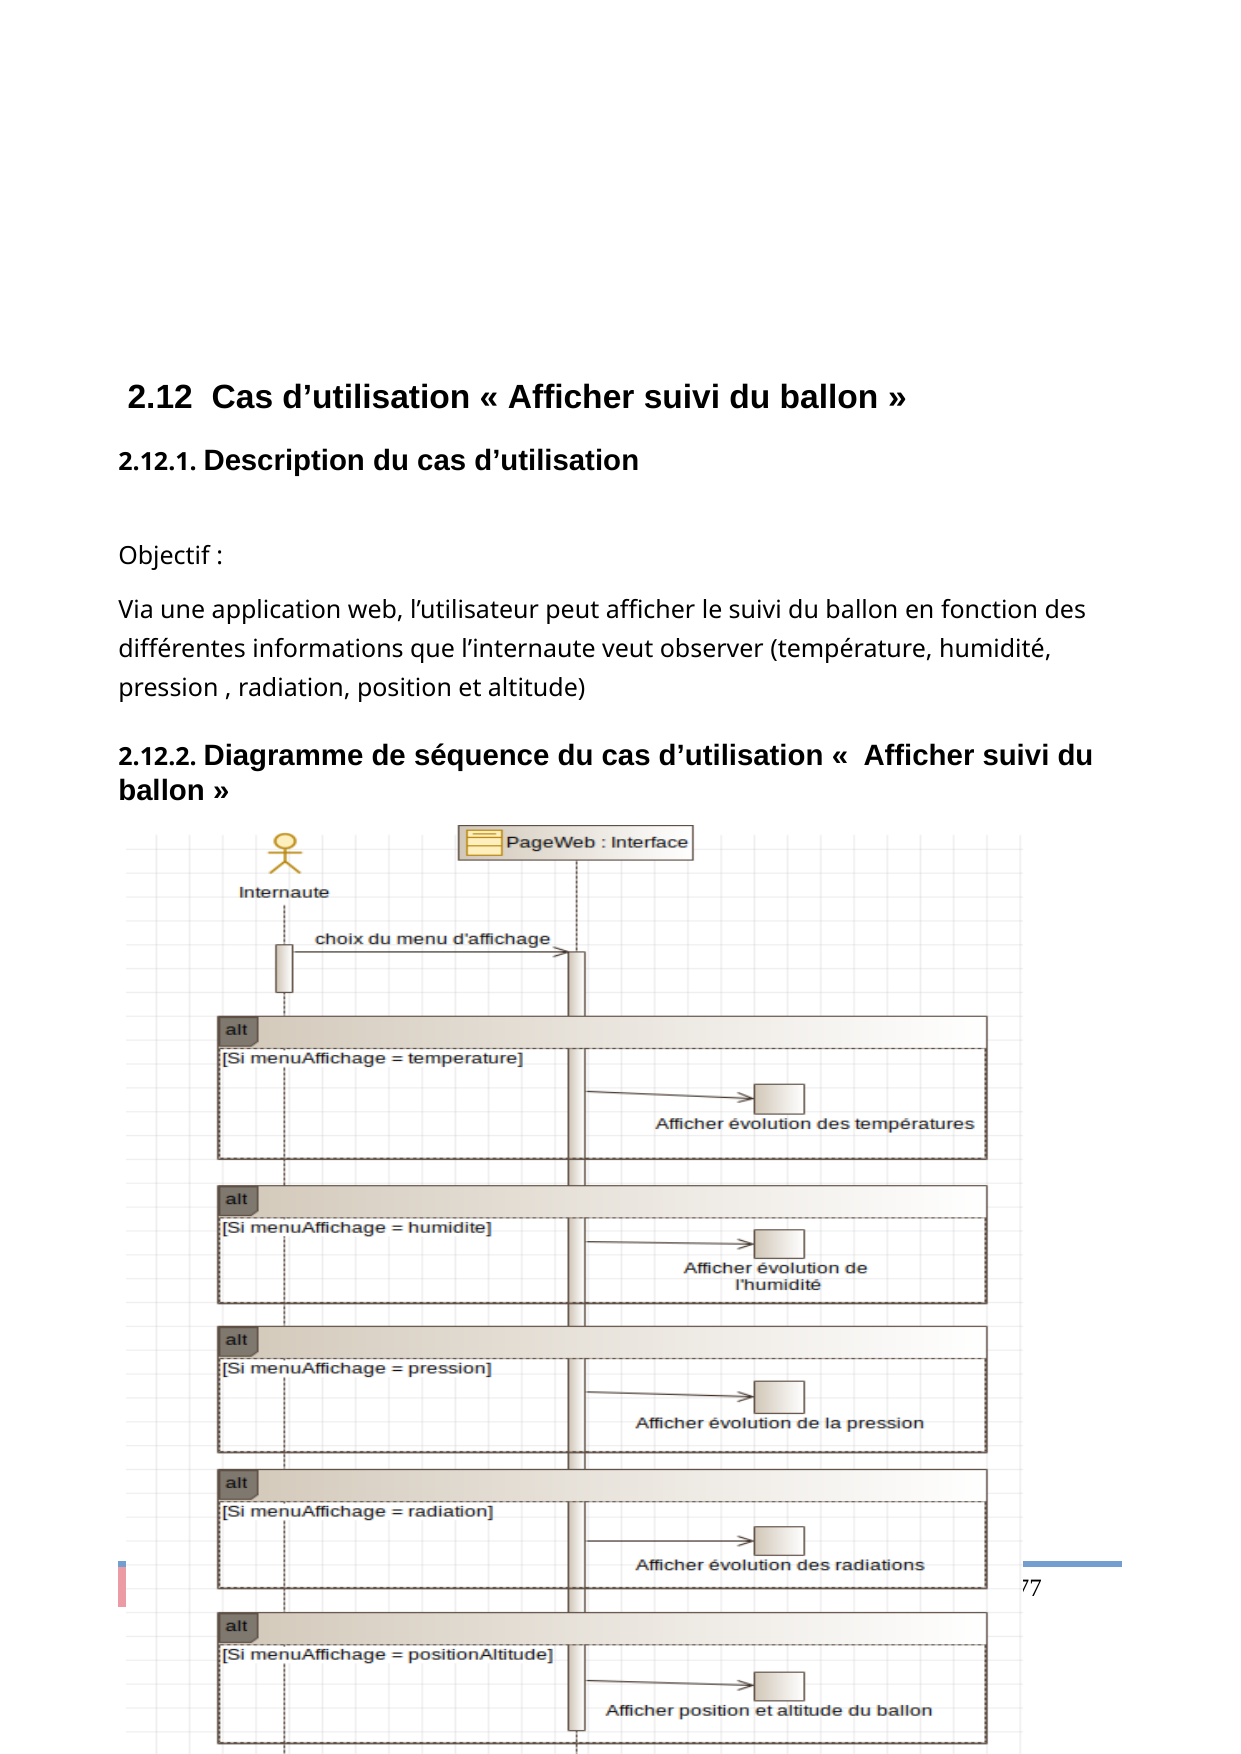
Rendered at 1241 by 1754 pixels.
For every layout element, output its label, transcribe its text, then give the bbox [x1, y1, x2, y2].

text Objectif : [118, 538, 1122, 572]
picture [126, 825, 1023, 1754]
text Via une application web, l’utilisateur peut afficher le suivi du ballon en fonction des différentes informations que l’internaute veut observer (température, humidité, pression , radiation, position et altitude) [118, 591, 1122, 704]
subtitle Diagramme de séquence du cas d’utilisation « Afficher suivi du ballon » [118, 738, 1122, 807]
subtitle Description du cas d’utilisation [118, 443, 1122, 477]
subtitle Cas d’utilisation « Afficher suivi du ballon » [118, 377, 1122, 416]
